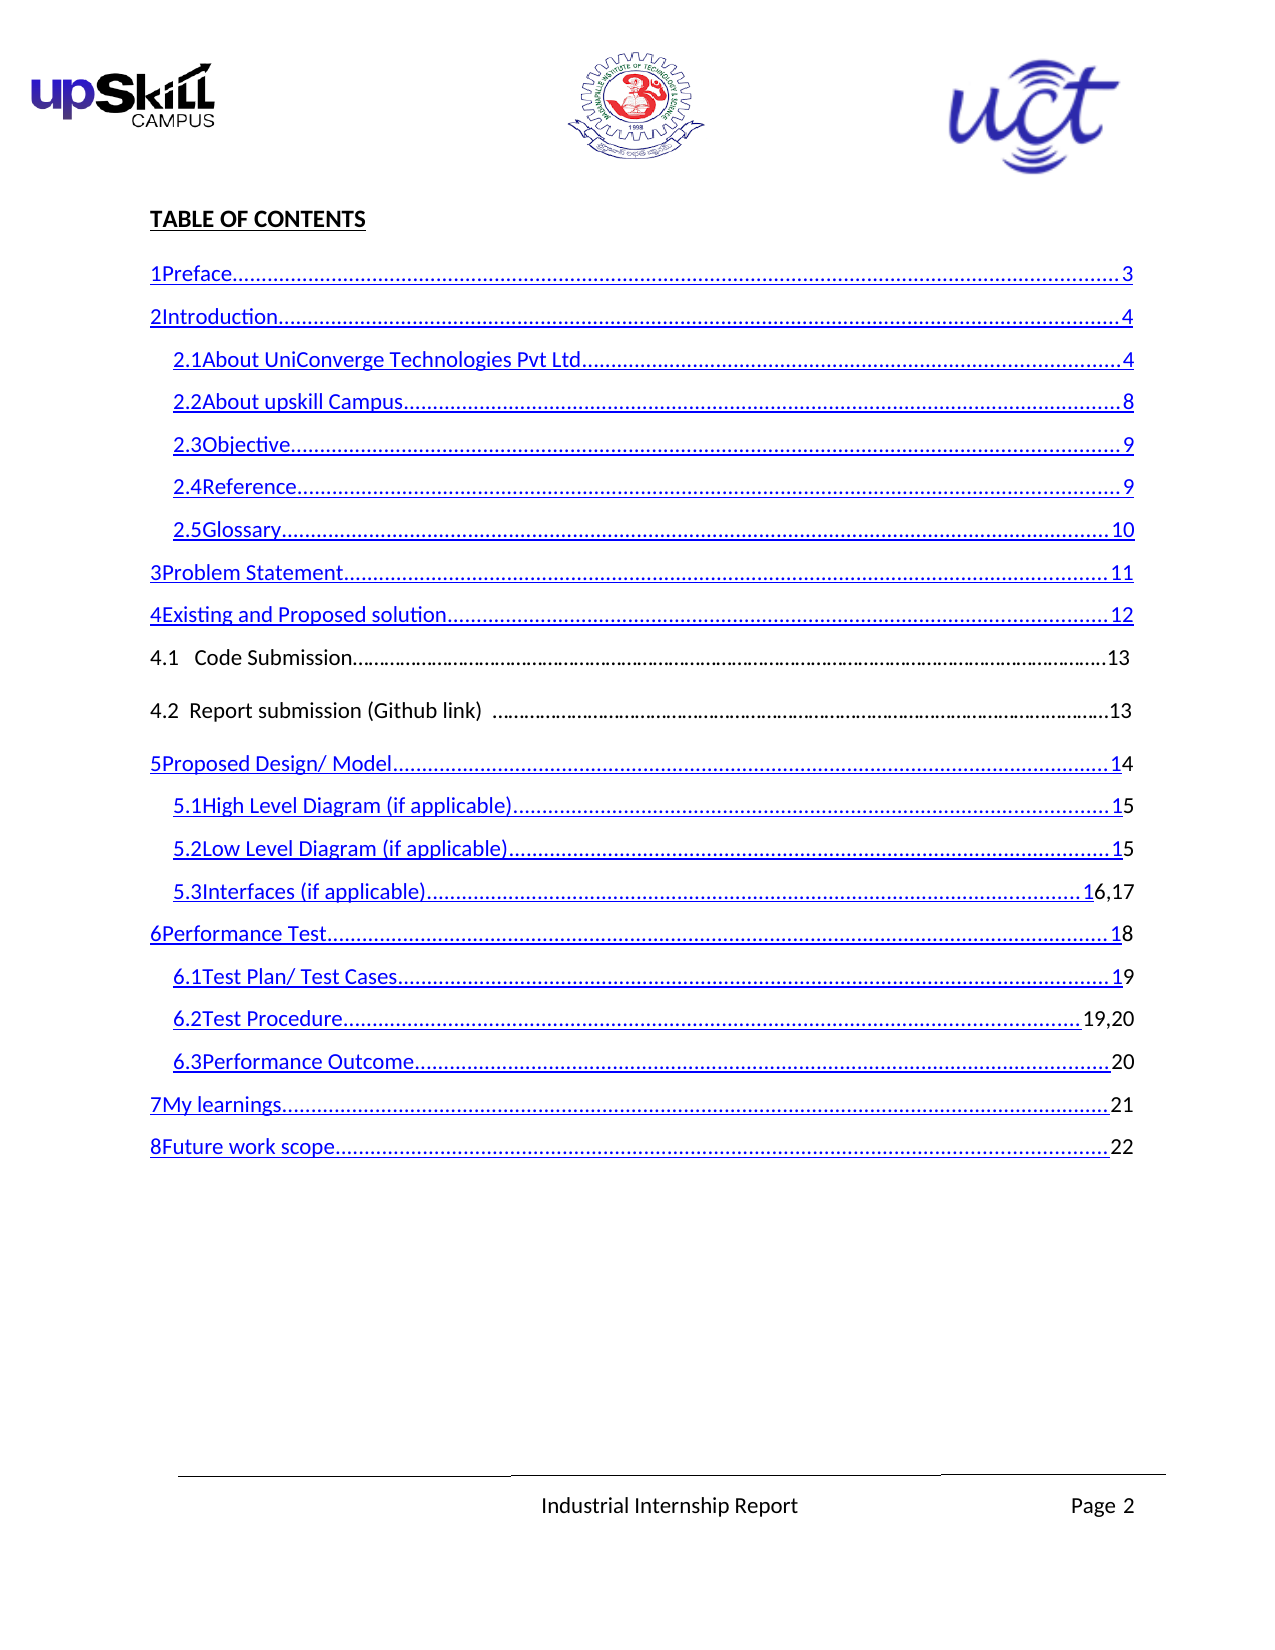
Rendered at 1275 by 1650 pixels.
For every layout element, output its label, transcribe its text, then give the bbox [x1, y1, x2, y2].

text 5.3 Interfaces (if applicable) 16,17 [173, 877, 1134, 905]
text 5.1 High Level Diagram (if applicable) 15 [173, 792, 1134, 819]
text TABLE OF CONTENTS [150, 204, 1134, 234]
text 6.1 Test Plan/ Test Cases 19 [173, 962, 1134, 990]
text 8 Future work scope 22 [150, 1132, 1134, 1160]
text 2.2 About upskill Campus 8 [173, 387, 1134, 411]
text 4.1 Code Submission……………………………………………………………………………………………………………………………..13 [150, 643, 1134, 671]
text 2.1 About UniConverge Technologies Pvt Ltd 4 [173, 345, 1134, 369]
text 2.4 Reference 9 [173, 472, 1134, 497]
text 6.3 Performance Outcome 20 [173, 1047, 1134, 1075]
text 2.3 Objective 9 [173, 430, 1134, 454]
text 2 Introduction 4 [150, 302, 1134, 330]
text 6.2 Test Procedure 19,20 [173, 1004, 1134, 1033]
text 4.2 Report submission (Github link) ………………………………………………………………………………………………………13 [150, 696, 1134, 724]
text 1 Preface 3 [150, 259, 1134, 287]
text 5.2 Low Level Diagram (if applicable) 15 [173, 834, 1134, 862]
text 4 Existing and Proposed solution 12 [150, 600, 1134, 624]
text 2.5 Glossary 10 [173, 515, 1134, 539]
text 7 My learnings 21 [150, 1090, 1134, 1118]
text 5 Proposed Design/ Model 14 [150, 749, 1134, 777]
text 3 Problem Statement 11 [150, 558, 1134, 582]
text 6 Performance Test 18 [150, 919, 1134, 947]
